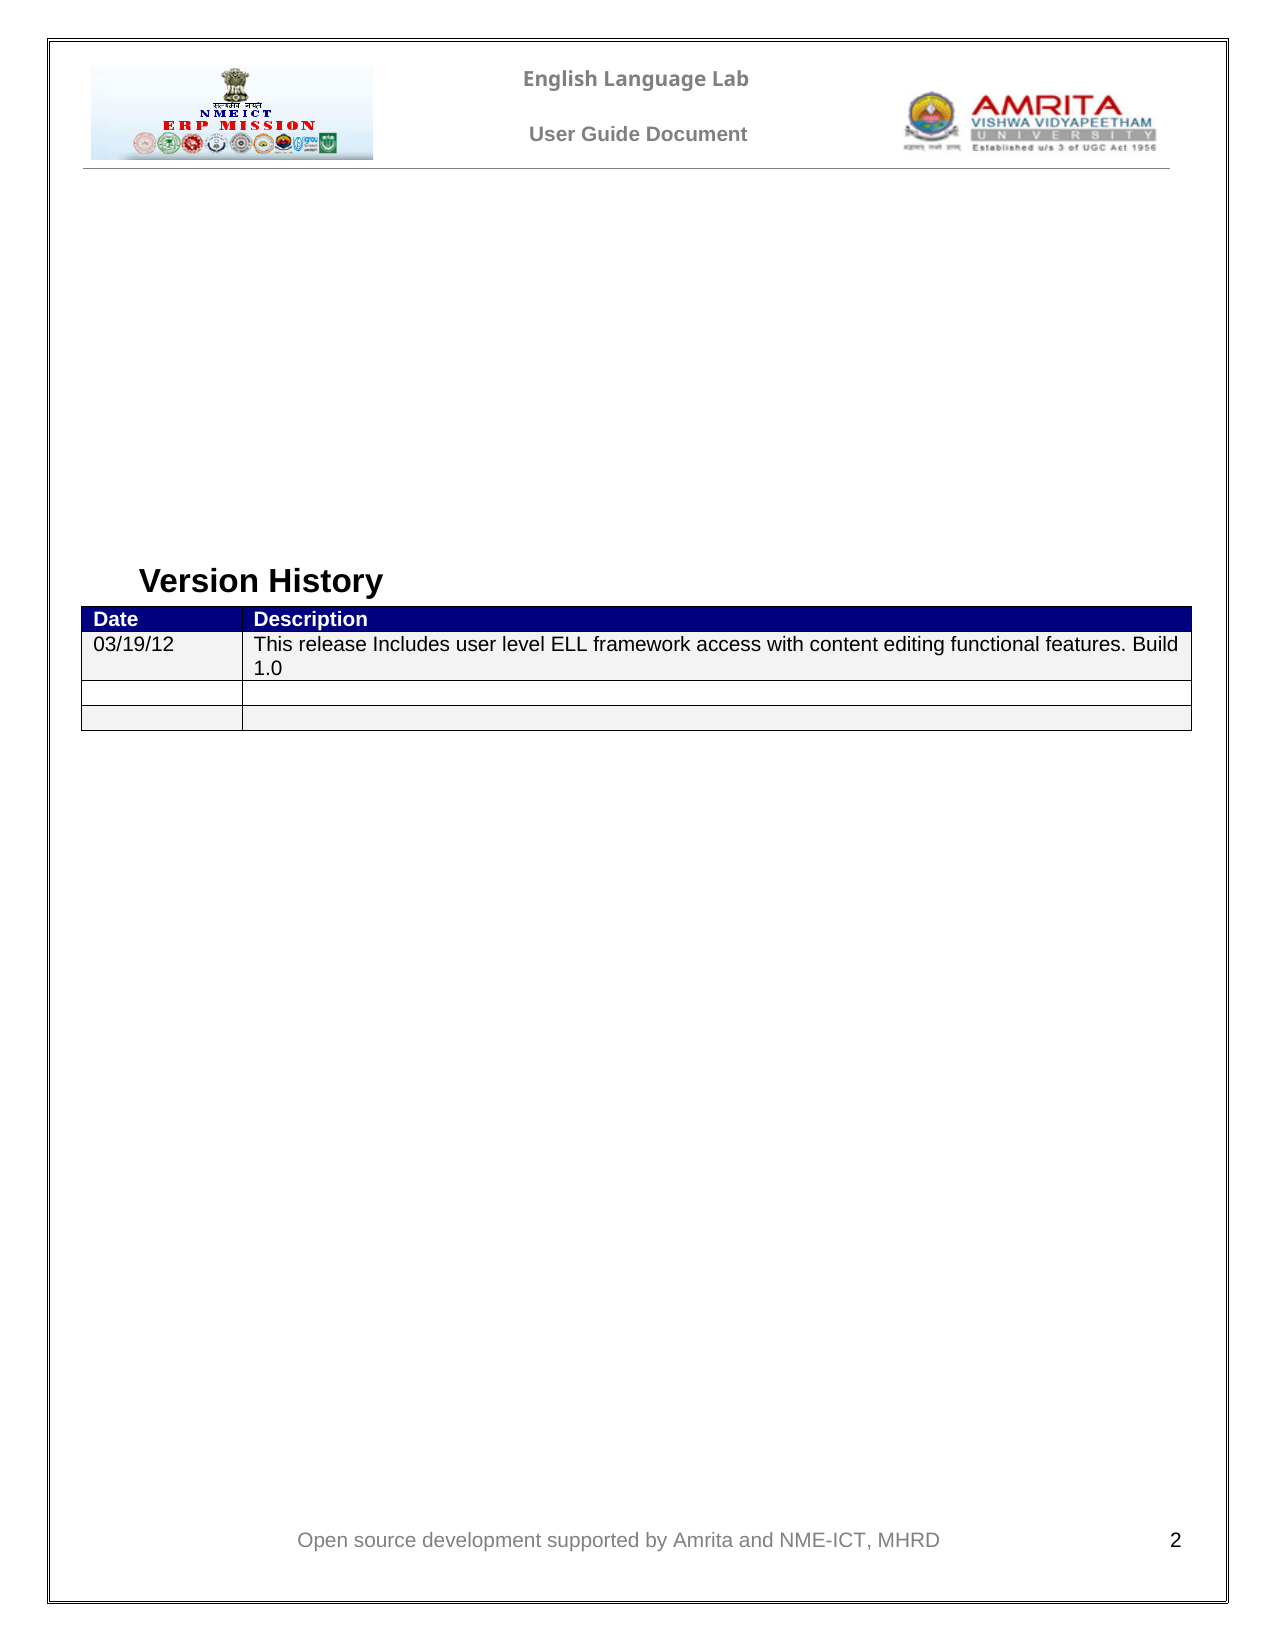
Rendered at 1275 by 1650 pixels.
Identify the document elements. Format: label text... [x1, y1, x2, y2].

table_header Description [243, 607, 1191, 631]
table_cell 03/19/12 [82, 632, 242, 680]
table_cell This release Includes user level ELL framework access with content editing functional features. Build 1.0 [243, 632, 1191, 680]
table_header Date [82, 607, 242, 631]
table_cell [243, 706, 1191, 730]
table_cell [82, 681, 242, 705]
subtitle Version History [94, 561, 1181, 600]
picture [897, 87, 1165, 160]
picture [90, 65, 374, 160]
table_cell [243, 681, 1191, 705]
table_cell [82, 706, 242, 730]
